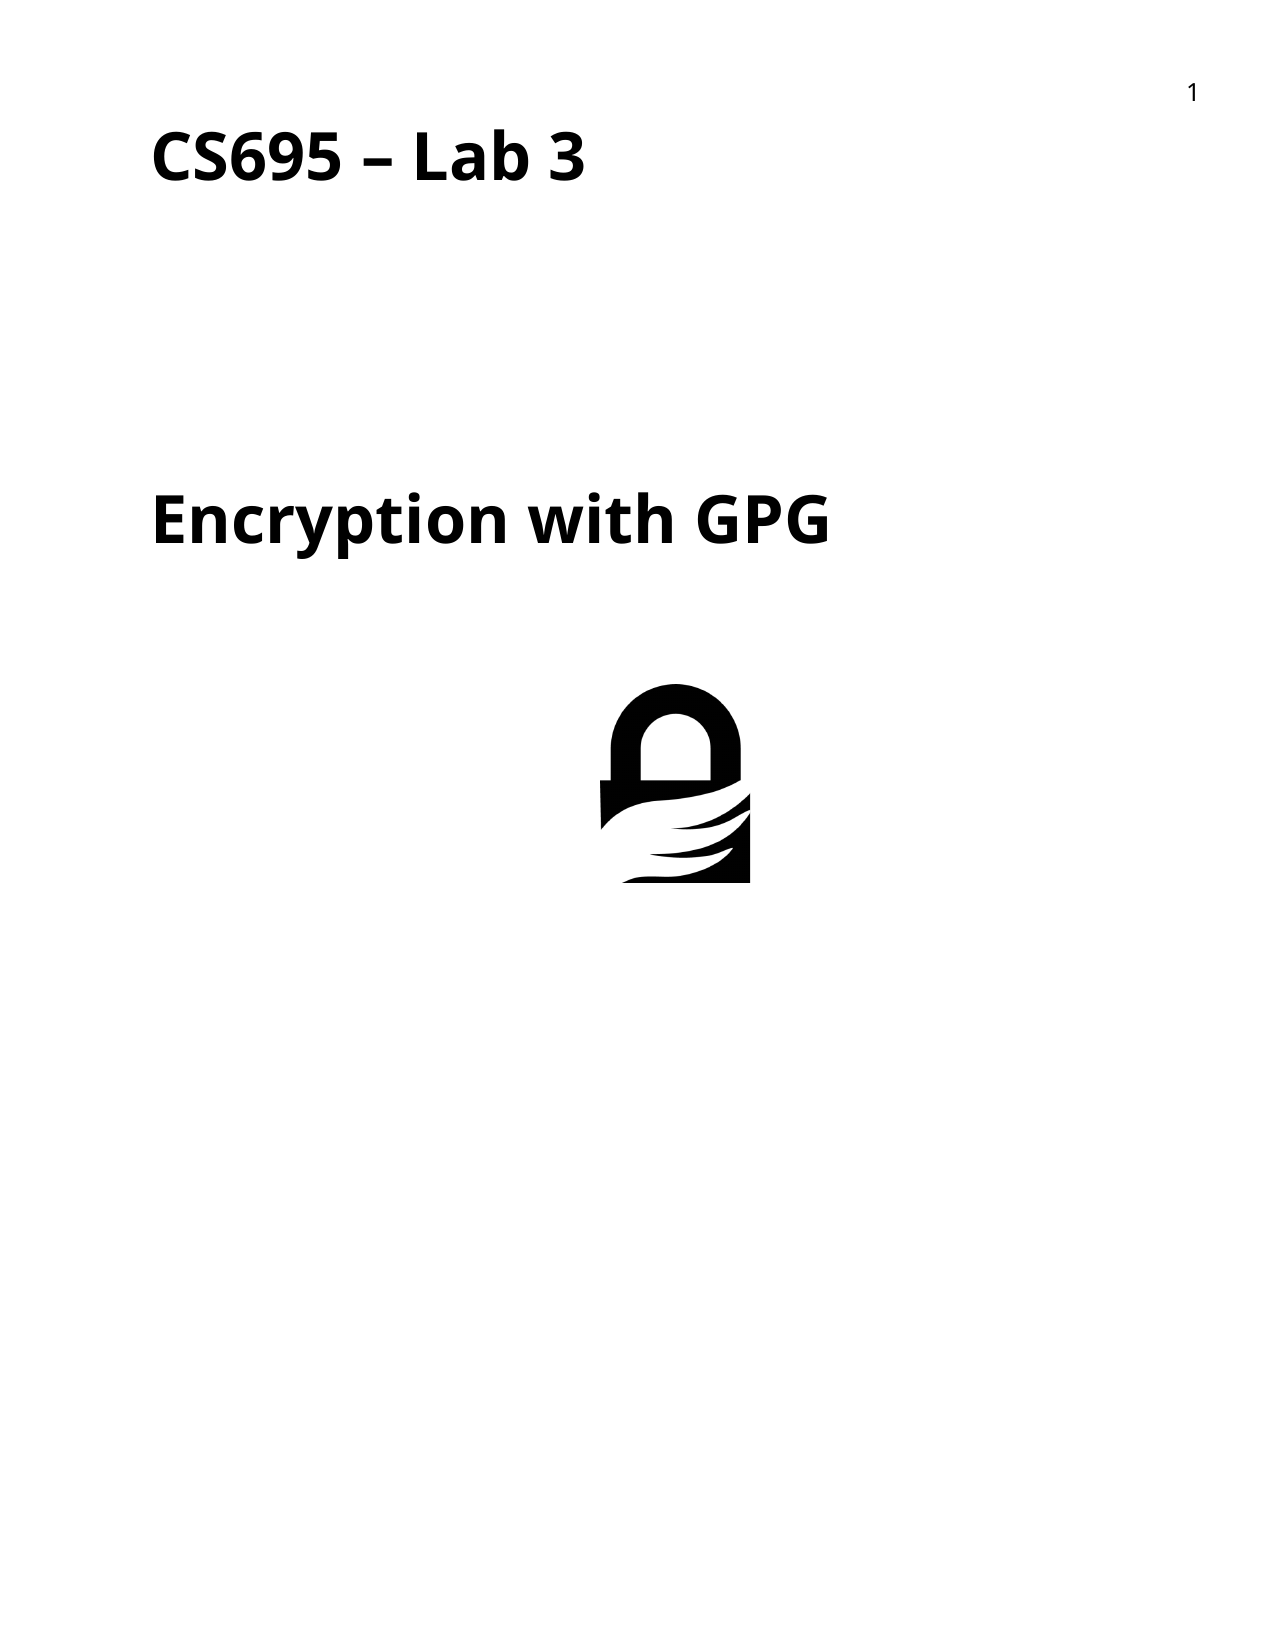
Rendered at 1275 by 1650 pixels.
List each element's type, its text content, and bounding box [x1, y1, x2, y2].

text CS695 – Lab 3 [150, 109, 1200, 200]
text Encryption with GPG [150, 472, 1200, 563]
picture [600, 684, 750, 883]
